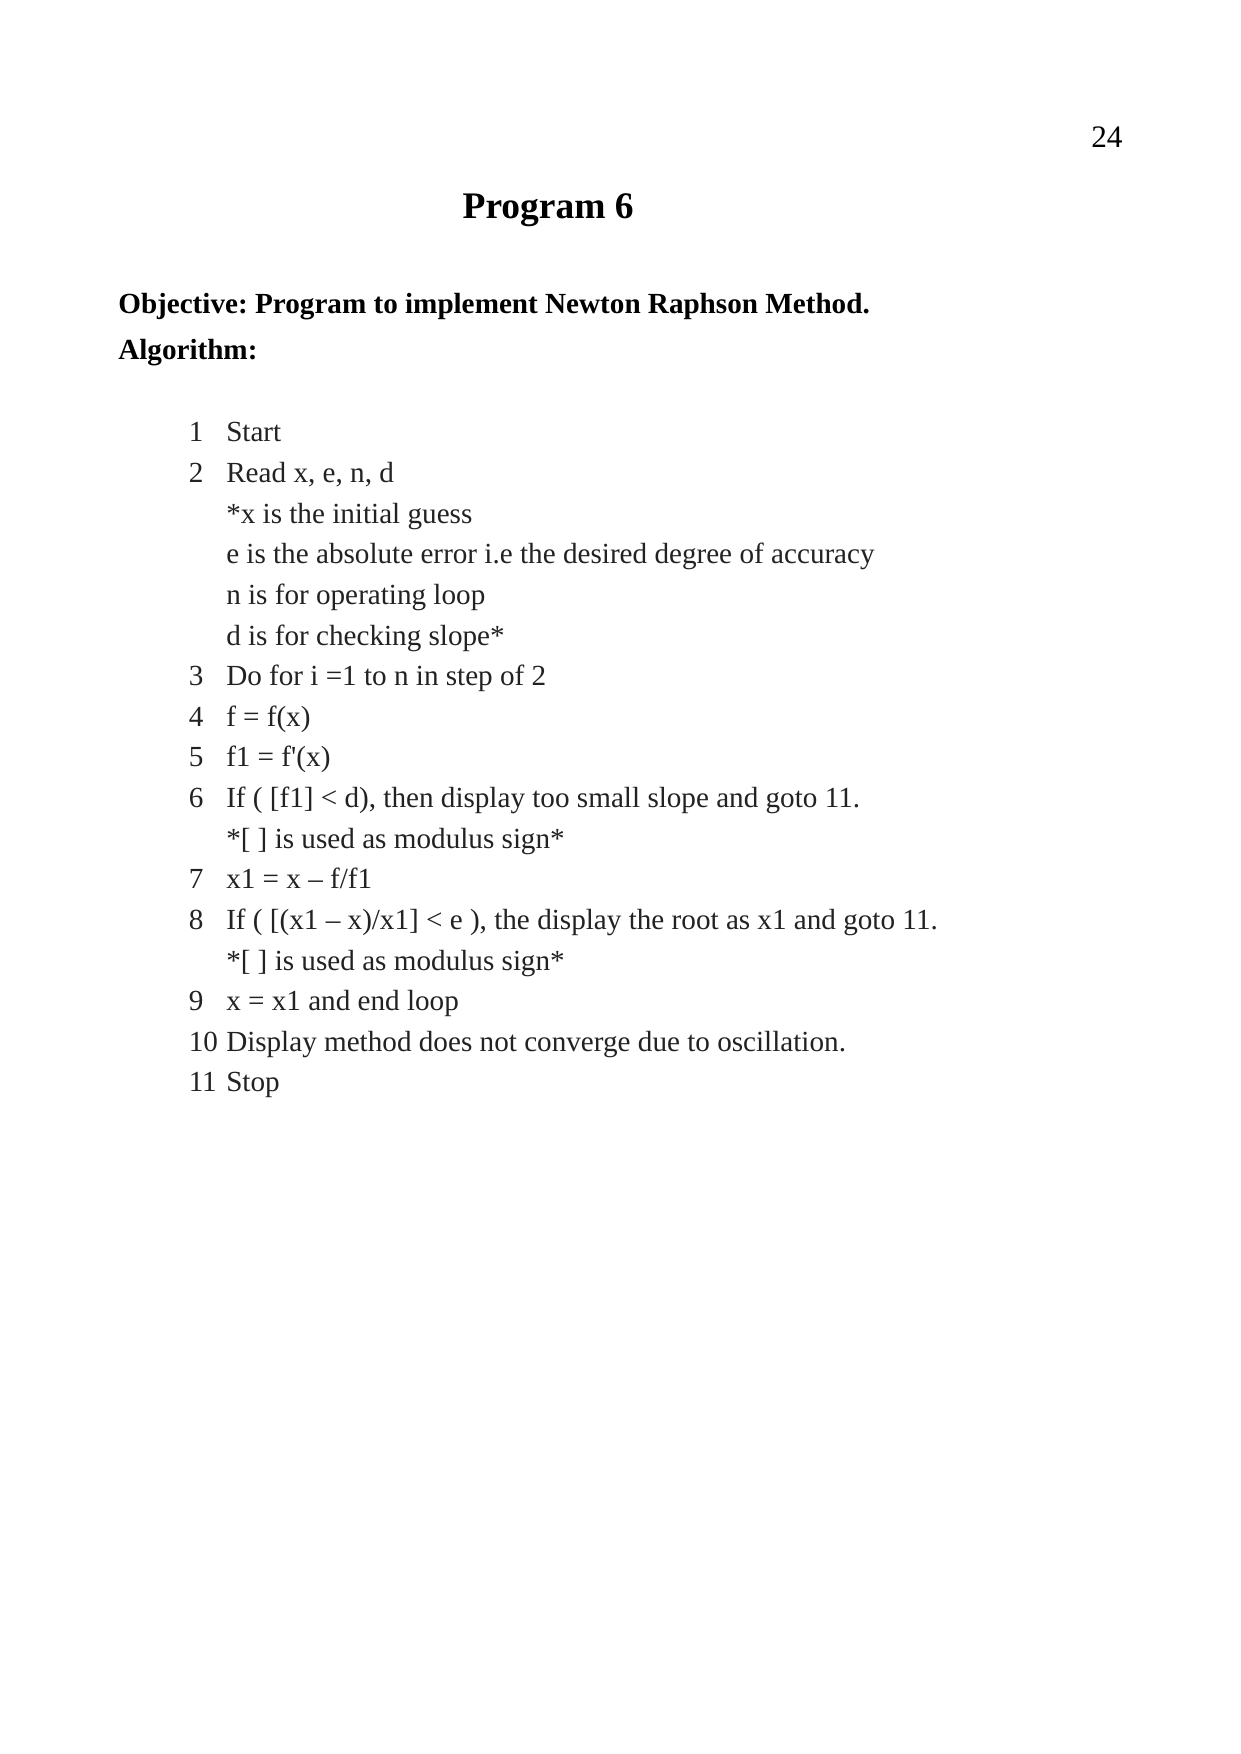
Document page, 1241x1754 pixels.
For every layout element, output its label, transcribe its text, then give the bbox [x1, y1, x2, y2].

text Program 6 [118, 183, 978, 227]
list f = f(x) [188, 692, 1122, 732]
list Stop [188, 1057, 1122, 1098]
list Start [188, 407, 1122, 448]
list x1 = x – f/f1 [188, 854, 1122, 895]
list f1 = f'(x) [188, 732, 1122, 773]
list Read x, e, n, d *x is the initial guess e is the absolute error i.e the desired degree of accuracy n is for operating loop d is for checking slope* [188, 448, 1122, 651]
list If ( [(x1 – x)/x1] < e ), the display the root as x1 and goto 11. *[ ] is used as modulus sign* [188, 895, 1122, 976]
list If ( [f1] < d), then display too small slope and goto 11. *[ ] is used as modulus sign* [188, 773, 1122, 854]
text Objective: Program to implement Newton Raphson Method. [118, 286, 978, 320]
list x = x1 and end loop [188, 976, 1122, 1017]
text Algorithm: [118, 332, 978, 366]
list Do for i =1 to n in step of 2 [188, 651, 1122, 692]
list Display method does not converge due to oscillation. [188, 1017, 1122, 1057]
